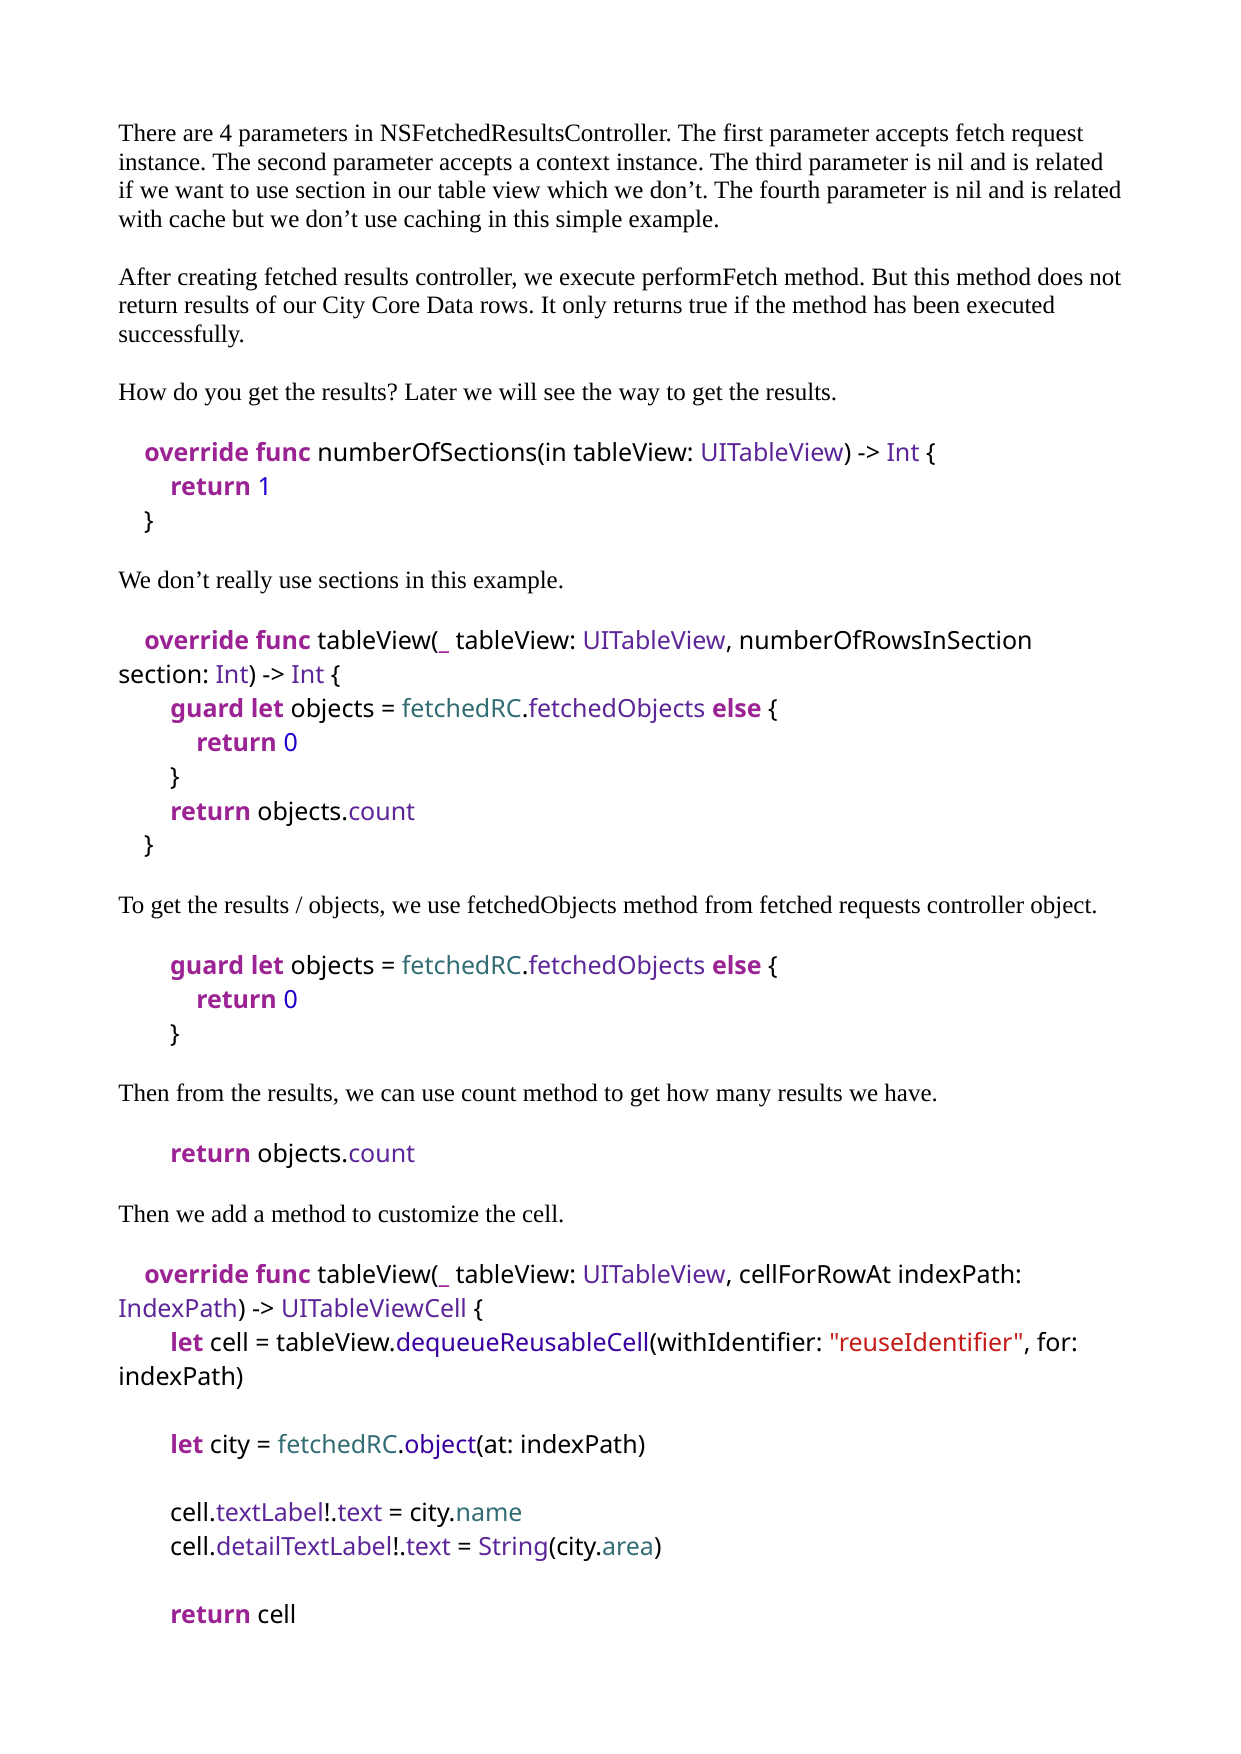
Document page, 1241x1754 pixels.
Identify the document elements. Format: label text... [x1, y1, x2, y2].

text } [118, 1016, 1122, 1050]
text Then from the results, we can use count method to get how many results we have. [118, 1078, 1122, 1107]
text let city = fetchedRC.object(at: indexPath) [118, 1427, 1122, 1461]
text override func tableView(_ tableView: UITableView, cellForRowAt indexPath: IndexPath) -> UITableViewCell { [118, 1256, 1122, 1324]
text return cell [118, 1597, 1122, 1631]
text Then we add a method to customize the cell. [118, 1199, 1122, 1227]
text guard let objects = fetchedRC.fetchedObjects else { [118, 691, 1122, 725]
text return 1 [118, 468, 1122, 502]
text return 0 [118, 982, 1122, 1016]
text To get the results / objects, we use fetchedObjects method from fetched requests controller object. [118, 890, 1122, 919]
text guard let objects = fetchedRC.fetchedObjects else { [118, 947, 1122, 982]
text return objects.count [118, 793, 1122, 827]
text return objects.count [118, 1136, 1122, 1170]
text override func tableView(_ tableView: UITableView, numberOfRowsInSection section: Int) -> Int { [118, 623, 1122, 691]
text How do you get the results? Later we will see the way to get the results. [118, 377, 1122, 406]
text } [118, 502, 1122, 537]
text } [118, 827, 1122, 861]
text return 0 [118, 725, 1122, 759]
text cell.detailTextLabel!.text = String(city.area) [118, 1529, 1122, 1563]
text After creating fetched results controller, we execute performFetch method. But this method does not return results of our City Core Data rows. It only returns true if the method has been executed successfully. [118, 262, 1122, 348]
text There are 4 parameters in NSFetchedResultsController. The first parameter accepts fetch request instance. The second parameter accepts a context instance. The third parameter is nil and is related if we want to use section in our table view which we don’t. The fourth parameter is nil and is related with cache but we don’t use caching in this simple example. [118, 118, 1122, 233]
text override func numberOfSections(in tableView: UITableView) -> Int { [118, 434, 1122, 468]
text } [118, 759, 1122, 793]
text We don’t really use sections in this example. [118, 565, 1122, 594]
text let cell = tableView.dequeueReusableCell(withIdentifier: "reuseIdentifier", for: indexPath) [118, 1324, 1122, 1392]
text cell.textLabel!.text = city.name [118, 1495, 1122, 1529]
